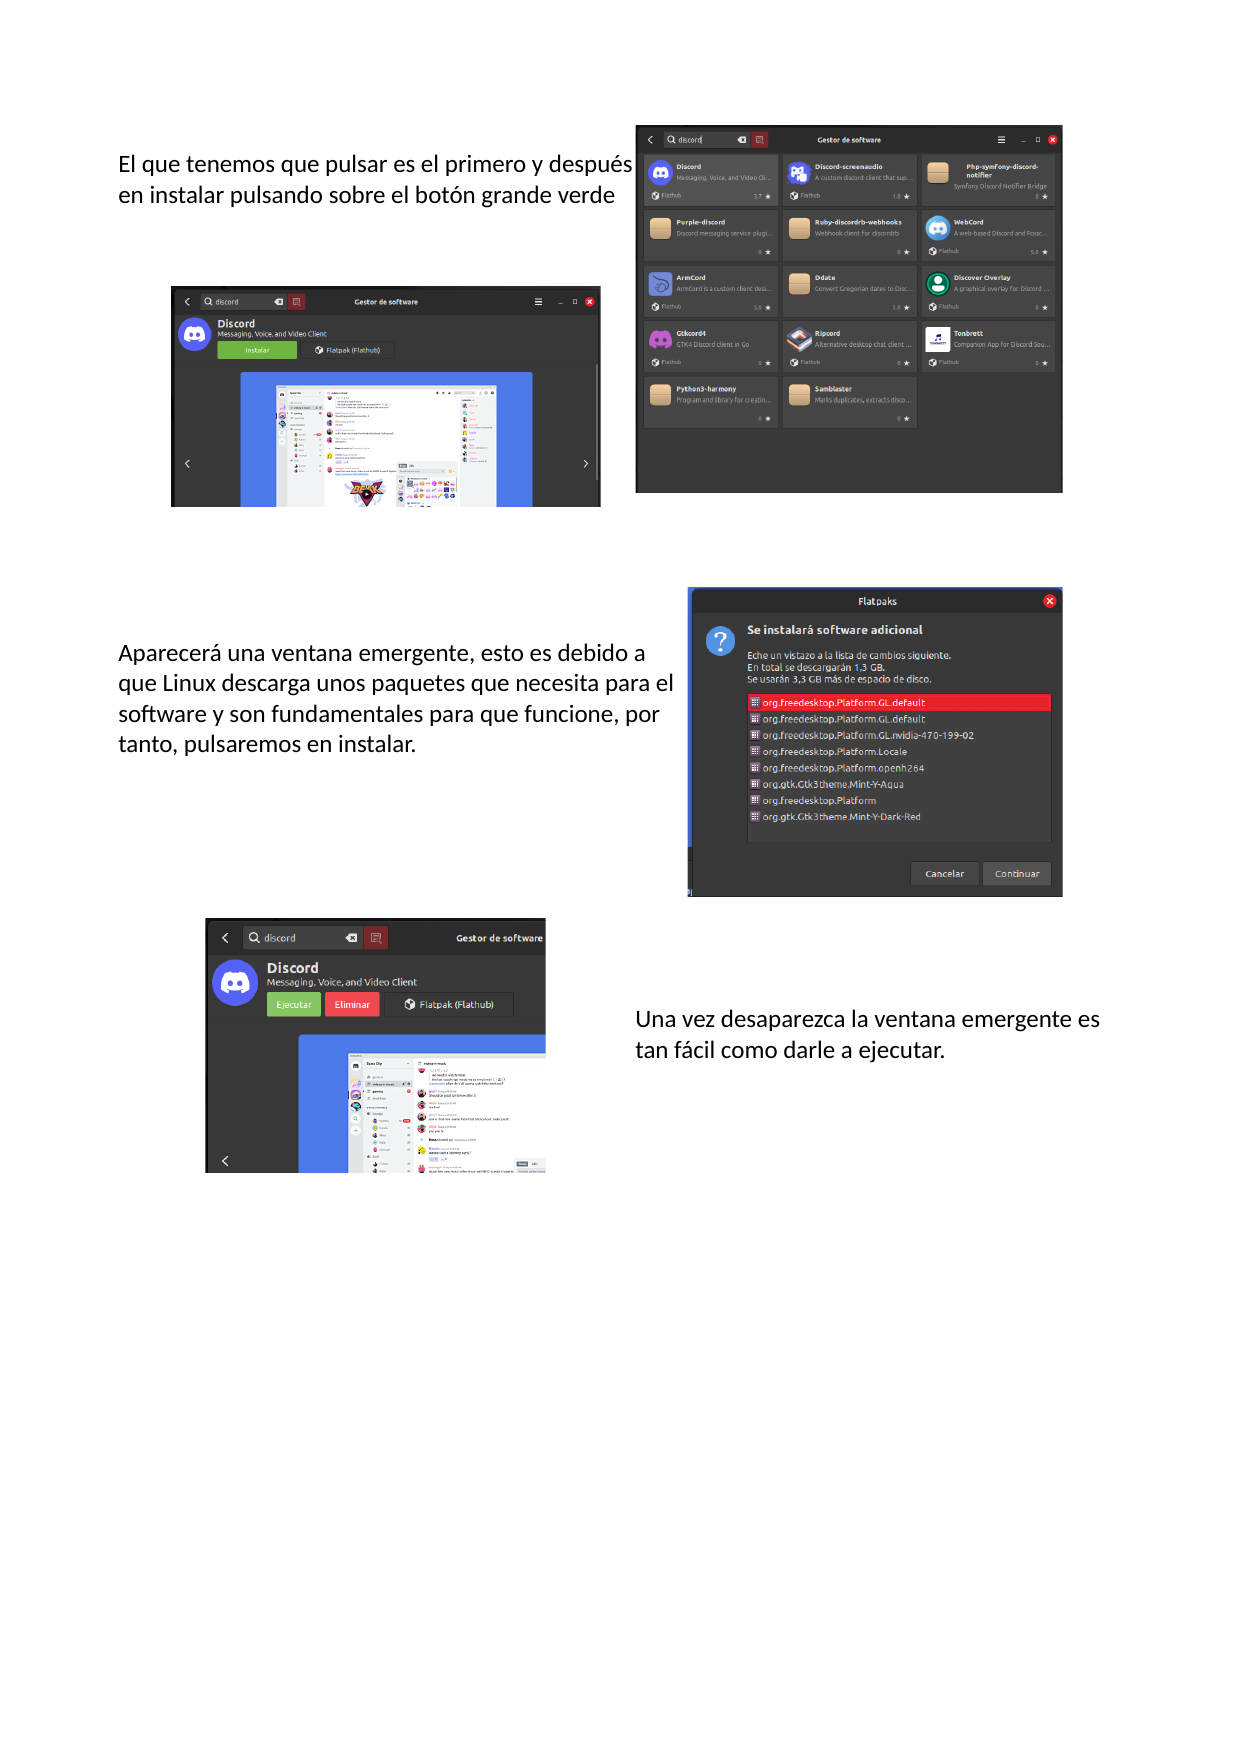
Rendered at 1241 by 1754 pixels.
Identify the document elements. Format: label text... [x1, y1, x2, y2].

text Aparecerá una ventana emergente, esto es debido a que Linux descarga unos paquetes que necesita para el software y son fundamentales para que funcione, por tanto, pulsaremos en instalar. [118, 637, 765, 759]
text [118, 1003, 217, 1064]
text [1029, 149, 1122, 210]
picture [192, 286, 569, 507]
text El que tenemos que pulsar es el primero y después en instalar pulsando sobre el botón grande verde [118, 149, 658, 210]
picture [765, 587, 979, 897]
picture [658, 125, 1029, 493]
picture [217, 918, 404, 1132]
text Una vez desaparezca la ventana emergente es tan fácil como darle a ejecutar. [404, 1003, 1122, 1064]
text [979, 637, 1122, 759]
